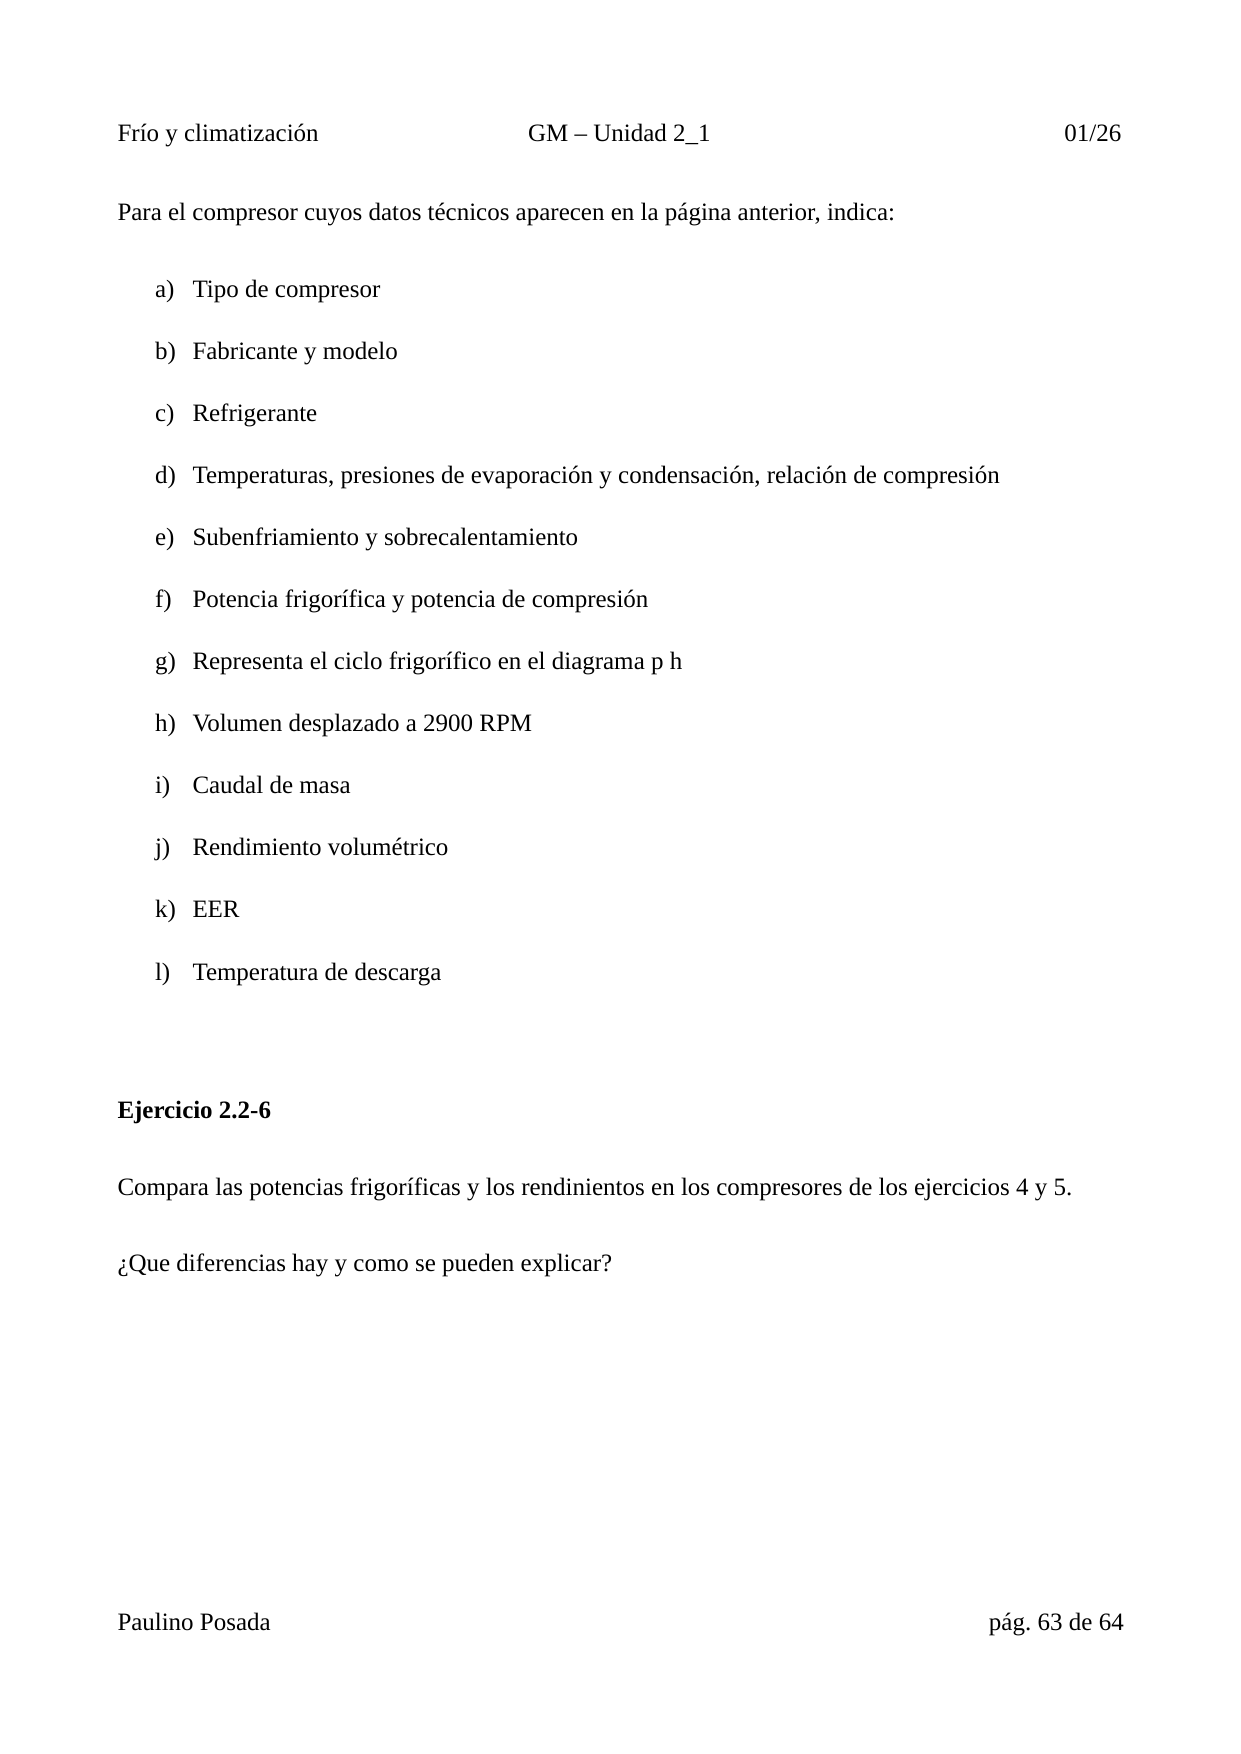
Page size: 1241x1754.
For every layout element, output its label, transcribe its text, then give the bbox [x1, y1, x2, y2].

list Representa el ciclo frigorífico en el diagrama p h [155, 646, 1123, 675]
list Tipo de compresor [155, 274, 1123, 302]
list Caudal de masa [155, 770, 1123, 799]
text Para el compresor cuyos datos técnicos aparecen en la página anterior, indica: [117, 197, 1123, 226]
text Ejercicio 2.2-6 [117, 1095, 1123, 1124]
text Compara las potencias frigoríficas y los rendinientos en los compresores de los ejercicios 4 y 5. [117, 1172, 1123, 1200]
list Refrigerante [155, 398, 1123, 427]
list Volumen desplazado a 2900 RPM [155, 708, 1123, 737]
list Fabricante y modelo [155, 336, 1123, 364]
list EER [155, 894, 1123, 923]
list Temperatura de descarga [155, 957, 1123, 985]
text ¿Que diferencias hay y como se pueden explicar? [117, 1248, 1123, 1277]
list Potencia frigorífica y potencia de compresión [155, 584, 1123, 613]
list Temperaturas, presiones de evaporación y condensación, relación de compresión [155, 460, 1123, 489]
list Subenfriamiento y sobrecalentamiento [155, 522, 1123, 551]
list Rendimiento volumétrico [155, 832, 1123, 861]
